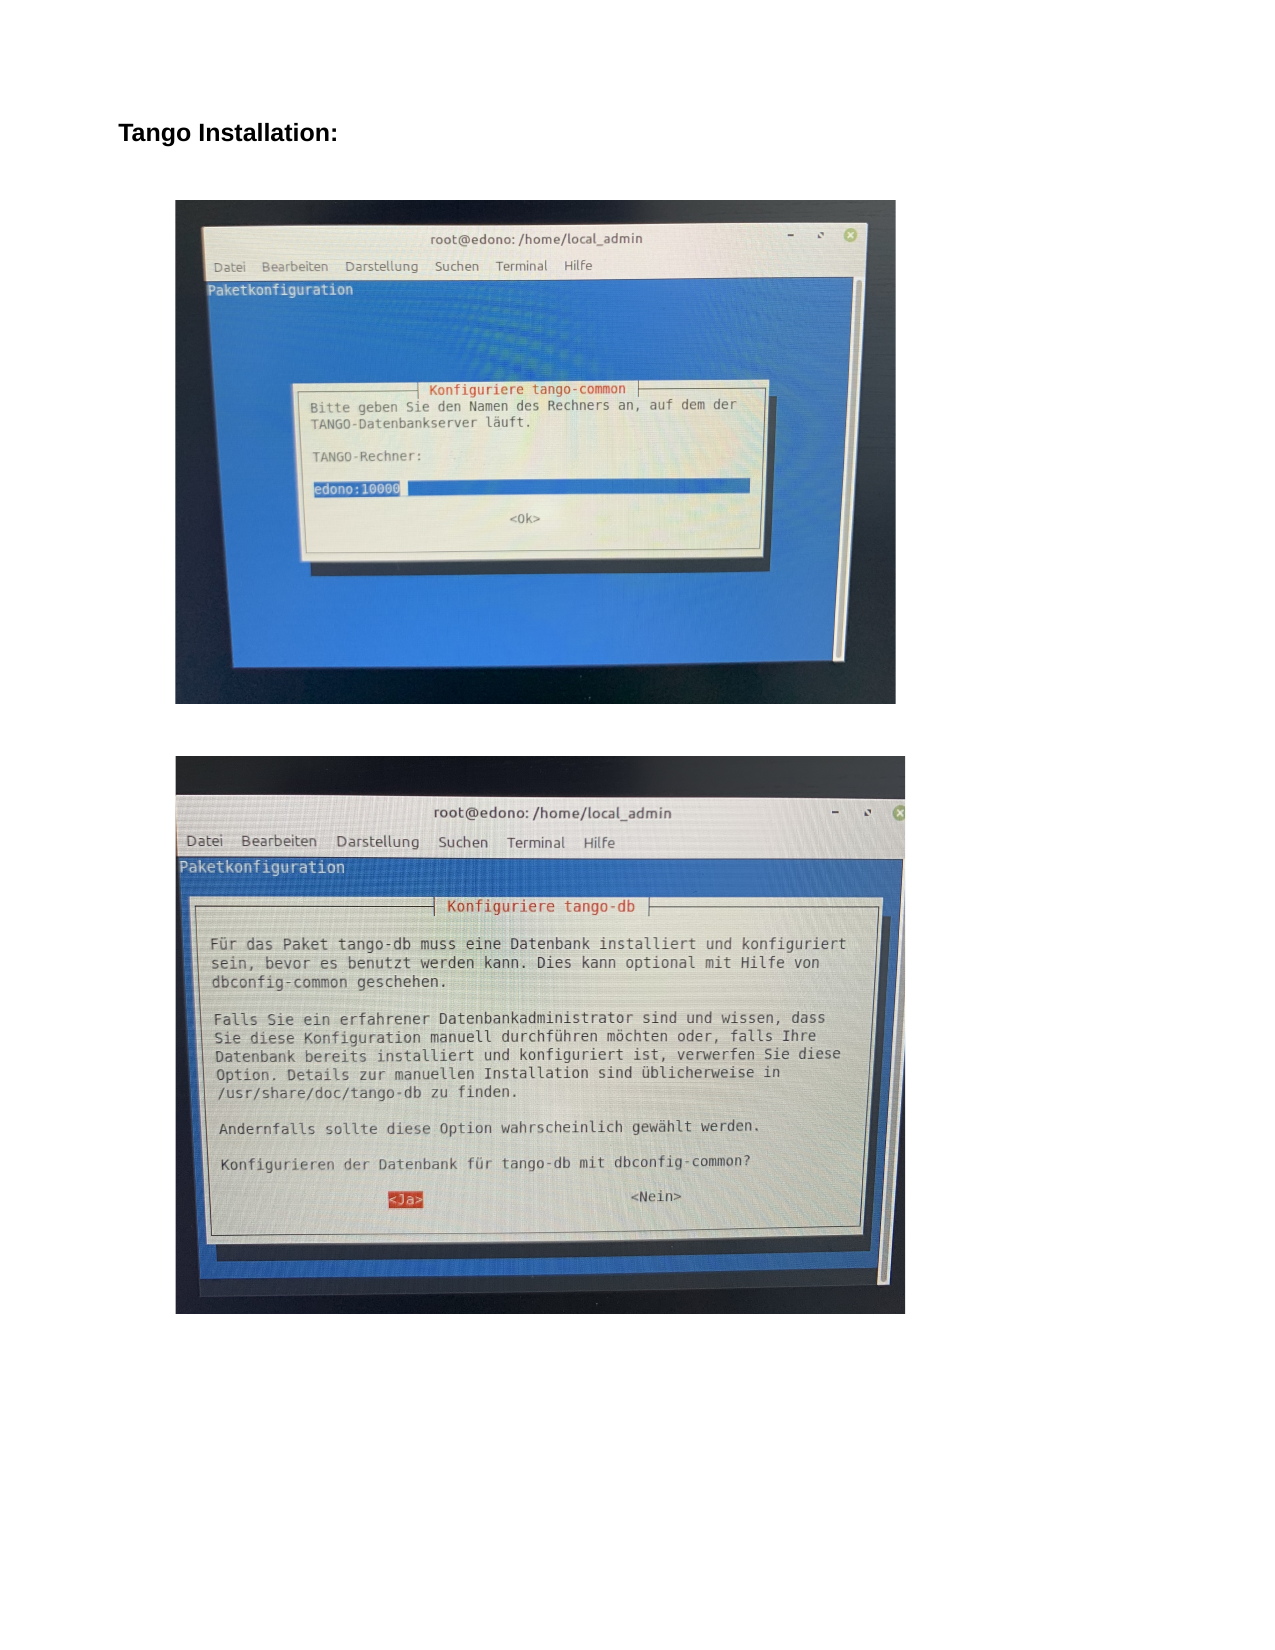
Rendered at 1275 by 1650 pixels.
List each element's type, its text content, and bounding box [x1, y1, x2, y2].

picture [175, 1141, 906, 1314]
text Tango Installation: [118, 118, 1157, 147]
picture [175, 491, 896, 675]
